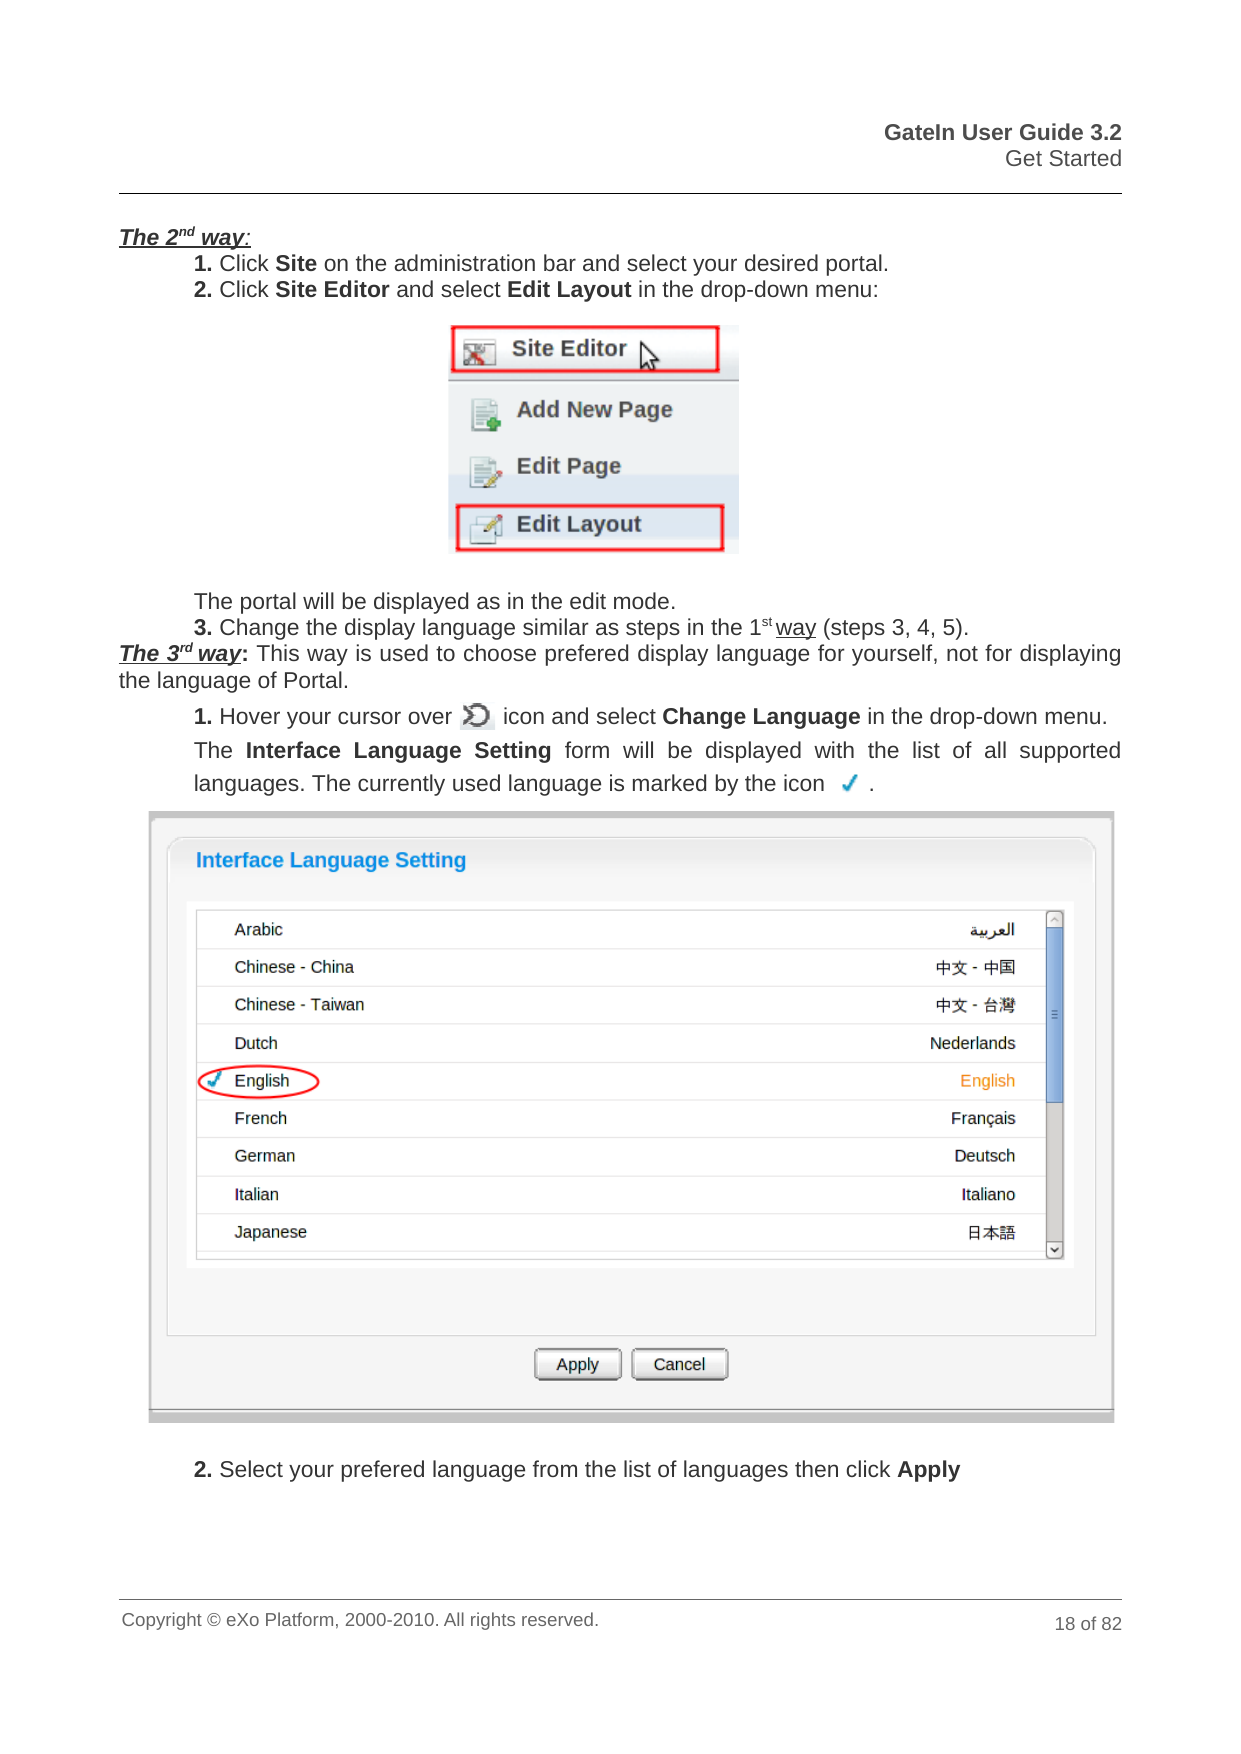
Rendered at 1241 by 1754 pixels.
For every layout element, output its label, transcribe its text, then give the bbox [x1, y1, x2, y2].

picture [838, 771, 861, 796]
list 2. Click Site Editor and select Edit Layout in the drop-down menu: [156, 276, 1122, 303]
list The portal will be displayed as in the edit mode. [156, 588, 1122, 614]
text The 2nd way: [118, 223, 1122, 250]
picture [459, 702, 496, 730]
list The Interface Language Setting form will be displayed with the list of all supported languages. The currently used language is marked by the icon . [156, 737, 1122, 803]
picture [148, 811, 1115, 1423]
list 3. Change the display language similar as steps in the 1st way (steps 3, 4, 5). [156, 614, 1122, 640]
list 2. Select your prefered language from the list of languages then click Apply [156, 1456, 1122, 1483]
picture [448, 325, 739, 554]
list 1. Click Site on the administration bar and select your desired portal. [156, 250, 1122, 276]
list 1. Hover your cursor overicon and select Change Language in the drop-down menu. [156, 694, 1122, 737]
text The 3rd way: This way is used to choose prefered display language for yourself, not for displaying the language of Portal. [118, 640, 1122, 693]
